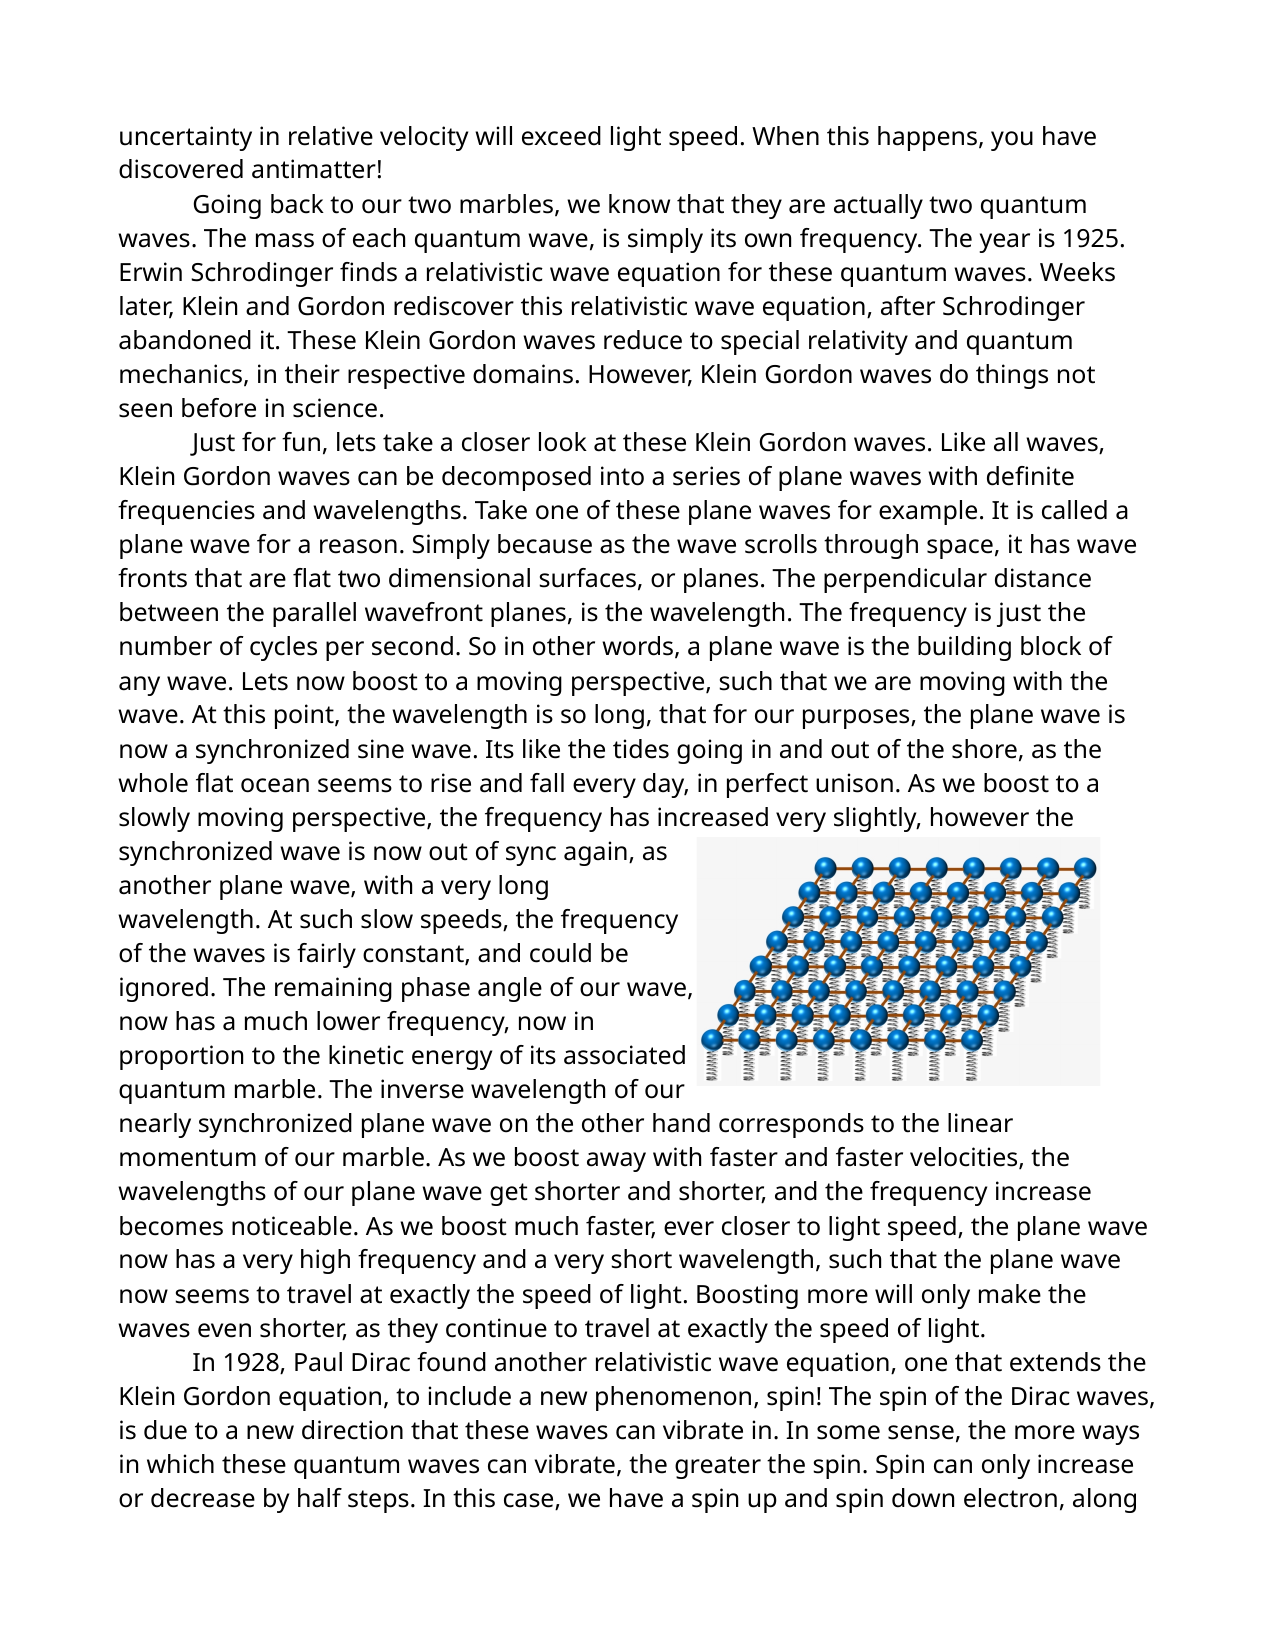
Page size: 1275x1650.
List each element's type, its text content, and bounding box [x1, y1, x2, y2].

text Just for fun, lets take a closer look at these Klein Gordon waves. Like all waves, Klein Gordon waves can be decomposed into a series of plane waves with definite frequencies and wavelengths. Take one of these plane waves for example. It is called a plane wave for a reason. Simply because as the wave scrolls through space, it has wave fronts that are flat two dimensional surfaces, or planes. The perpendicular distance between the parallel wavefront planes, is the wavelength. The frequency is just the number of cycles per second. So in other words, a plane wave is the building block of any wave. Lets now boost to a moving perspective, such that we are moving with the wave. At this point, the wavelength is so long, that for our purposes, the plane wave is now a synchronized sine wave. Its like the tides going in and out of the shore, as the whole flat ocean seems to rise and fall every day, in perfect unison. As we boost to a slowly moving perspective, the frequency has increased very slightly, however the synchronized wave is now out of sync again, as another plane wave, with a very long wavelength. At such slow speeds, the frequency of the waves is fairly constant, and could be ignored. The remaining phase angle of our wave, now has a much lower frequency, now in proportion to the kinetic energy of its associated quantum marble. The inverse wavelength of our nearly synchronized plane wave on the other hand corresponds to the linear momentum of our marble. As we boost away with faster and faster velocities, the wavelengths of our plane wave get shorter and shorter, and the frequency increase becomes noticeable. As we boost much faster, ever closer to light speed, the plane wave now has a very high frequency and a very short wavelength, such that the plane wave now seems to travel at exactly the speed of light. Boosting more will only make the waves even shorter, as they continue to travel at exactly the speed of light. [118, 425, 1157, 1344]
text In 1928, Paul Dirac found another relativistic wave equation, one that extends the Klein Gordon equation, to include a new phenomenon, spin! The spin of the Dirac waves, is due to a new direction that these waves can vibrate in. In some sense, the more ways in which these quantum waves can vibrate, the greater the spin. Spin can only increase or decrease by half steps. In this case, we have a spin up and spin down electron, along [118, 1344, 1157, 1515]
picture [696, 837, 1101, 1086]
text uncertainty in relative velocity will exceed light speed. When this happens, you have discovered antimatter! [118, 118, 1157, 186]
text Going back to our two marbles, we know that they are actually two quantum waves. The mass of each quantum wave, is simply its own frequency. The year is 1925. Erwin Schrodinger finds a relativistic wave equation for these quantum waves. Weeks later, Klein and Gordon rediscover this relativistic wave equation, after Schrodinger abandoned it. These Klein Gordon waves reduce to special relativity and quantum mechanics, in their respective domains. However, Klein Gordon waves do things not seen before in science. [118, 186, 1157, 425]
